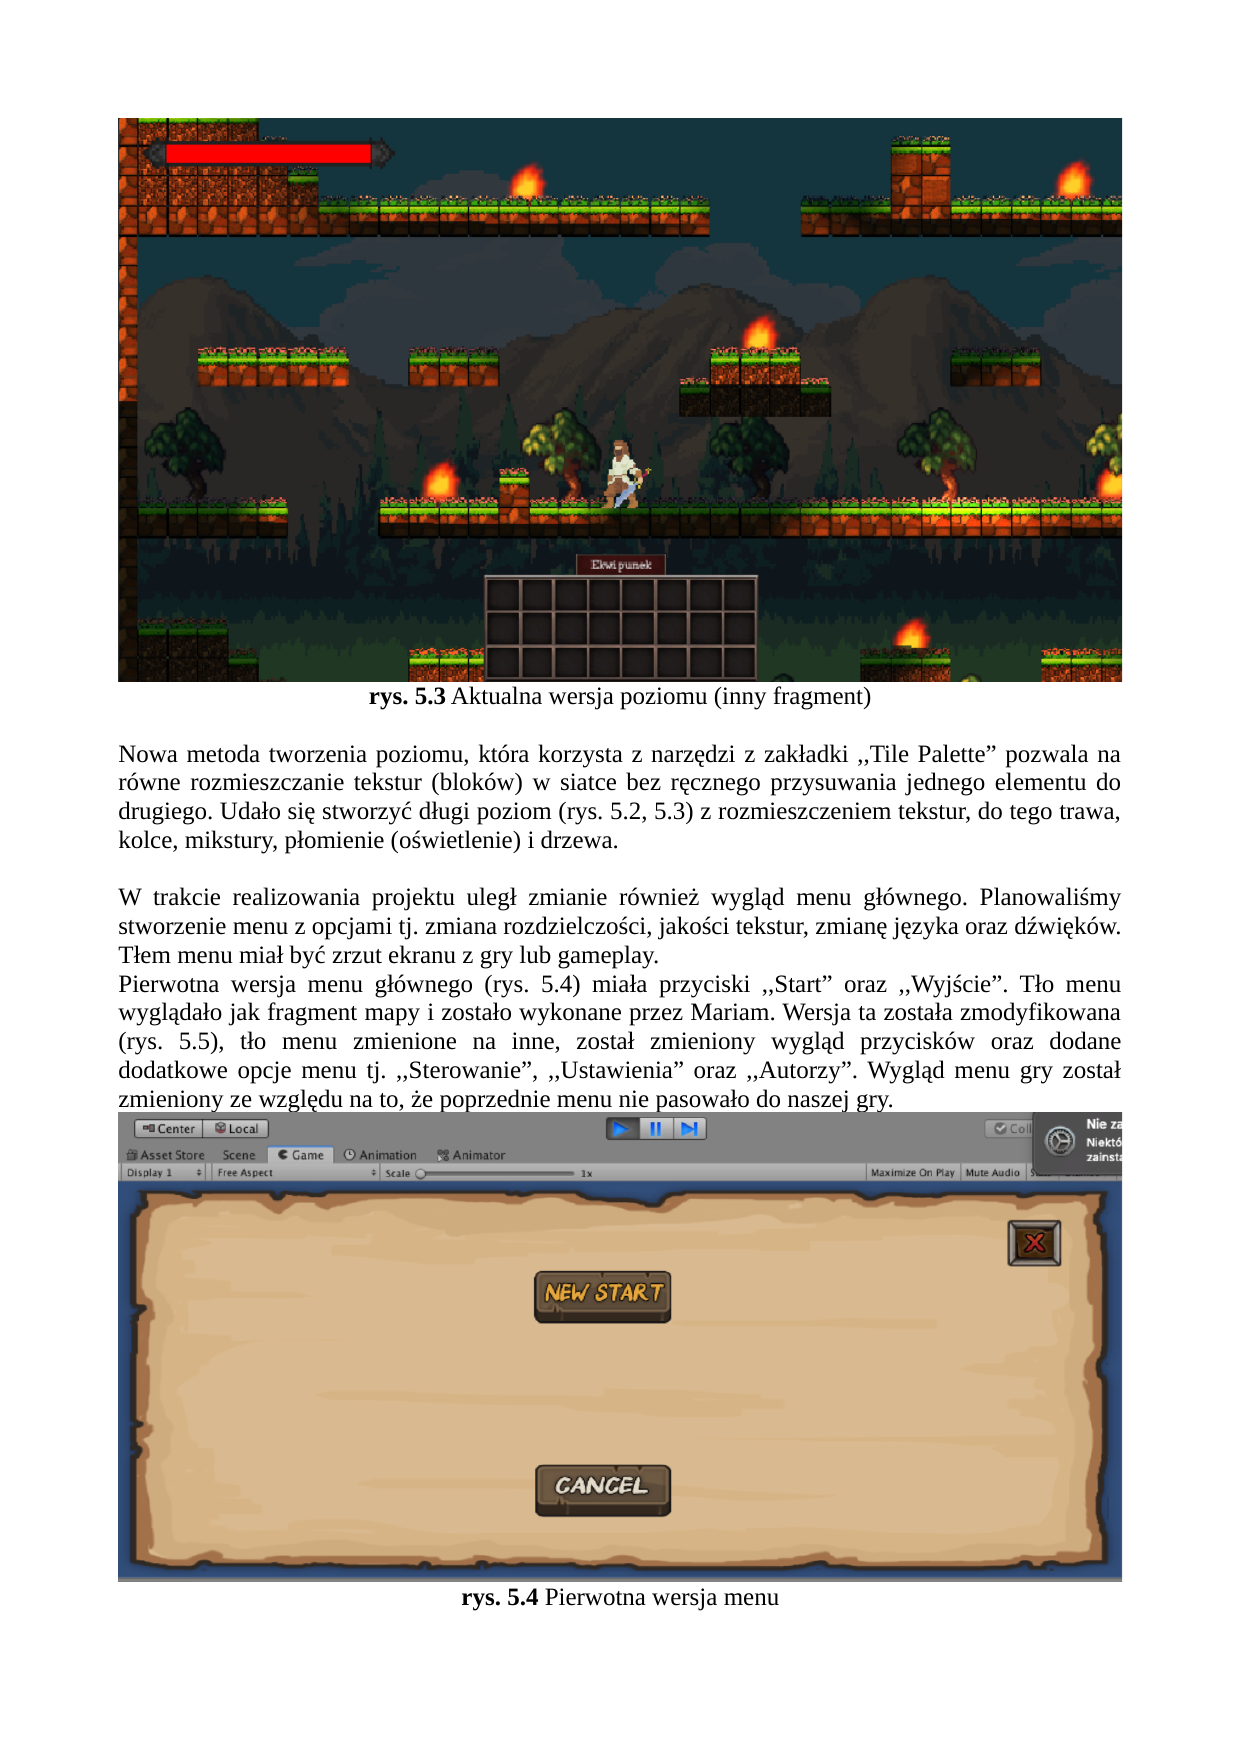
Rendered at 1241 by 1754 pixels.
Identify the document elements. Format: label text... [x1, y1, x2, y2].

text rys. 5.4 Pierwotna wersja menu [118, 1582, 1122, 1610]
picture [118, 118, 1123, 682]
text Nowa metoda tworzenia poziomu, która korzysta z narzędzi z zakładki ,,Tile Palette” pozwala na równe rozmieszczanie tekstur (bloków) w siatce bez ręcznego przysuwania jednego elementu do drugiego. Udało się stworzyć długi poziom (rys. 5.2, 5.3) z rozmieszczeniem tekstur, do tego trawa, kolce, mikstury, płomienie (oświetlenie) i drzewa. [118, 739, 1122, 854]
text rys. 5.3 Aktualna wersja poziomu (inny fragment) [118, 682, 1122, 710]
text Pierwotna wersja menu głównego (rys. 5.4) miała przyciski ,,Start” oraz ,,Wyjście”. Tło menu wyglądało jak fragment mapy i zostało wykonane przez Mariam. Wersja ta została zmodyfikowana (rys. 5.5), tło menu zmienione na inne, został zmieniony wygląd przycisków oraz dodane dodatkowe opcje menu tj. ,,Sterowanie”, ,,Ustawienia” oraz ,,Autorzy”. Wygląd menu gry został zmieniony ze względu na to, że poprzednie menu nie pasowało do naszej gry. [118, 969, 1122, 1112]
text W trakcie realizowania projektu uległ zmianie również wygląd menu głównego. Planowaliśmy stworzenie menu z opcjami tj. zmiana rozdzielczości, jakości tekstur, zmianę języka oraz dźwięków. Tłem menu miał być zrzut ekranu z gry lub gameplay. [118, 882, 1122, 969]
picture [118, 1112, 1123, 1582]
